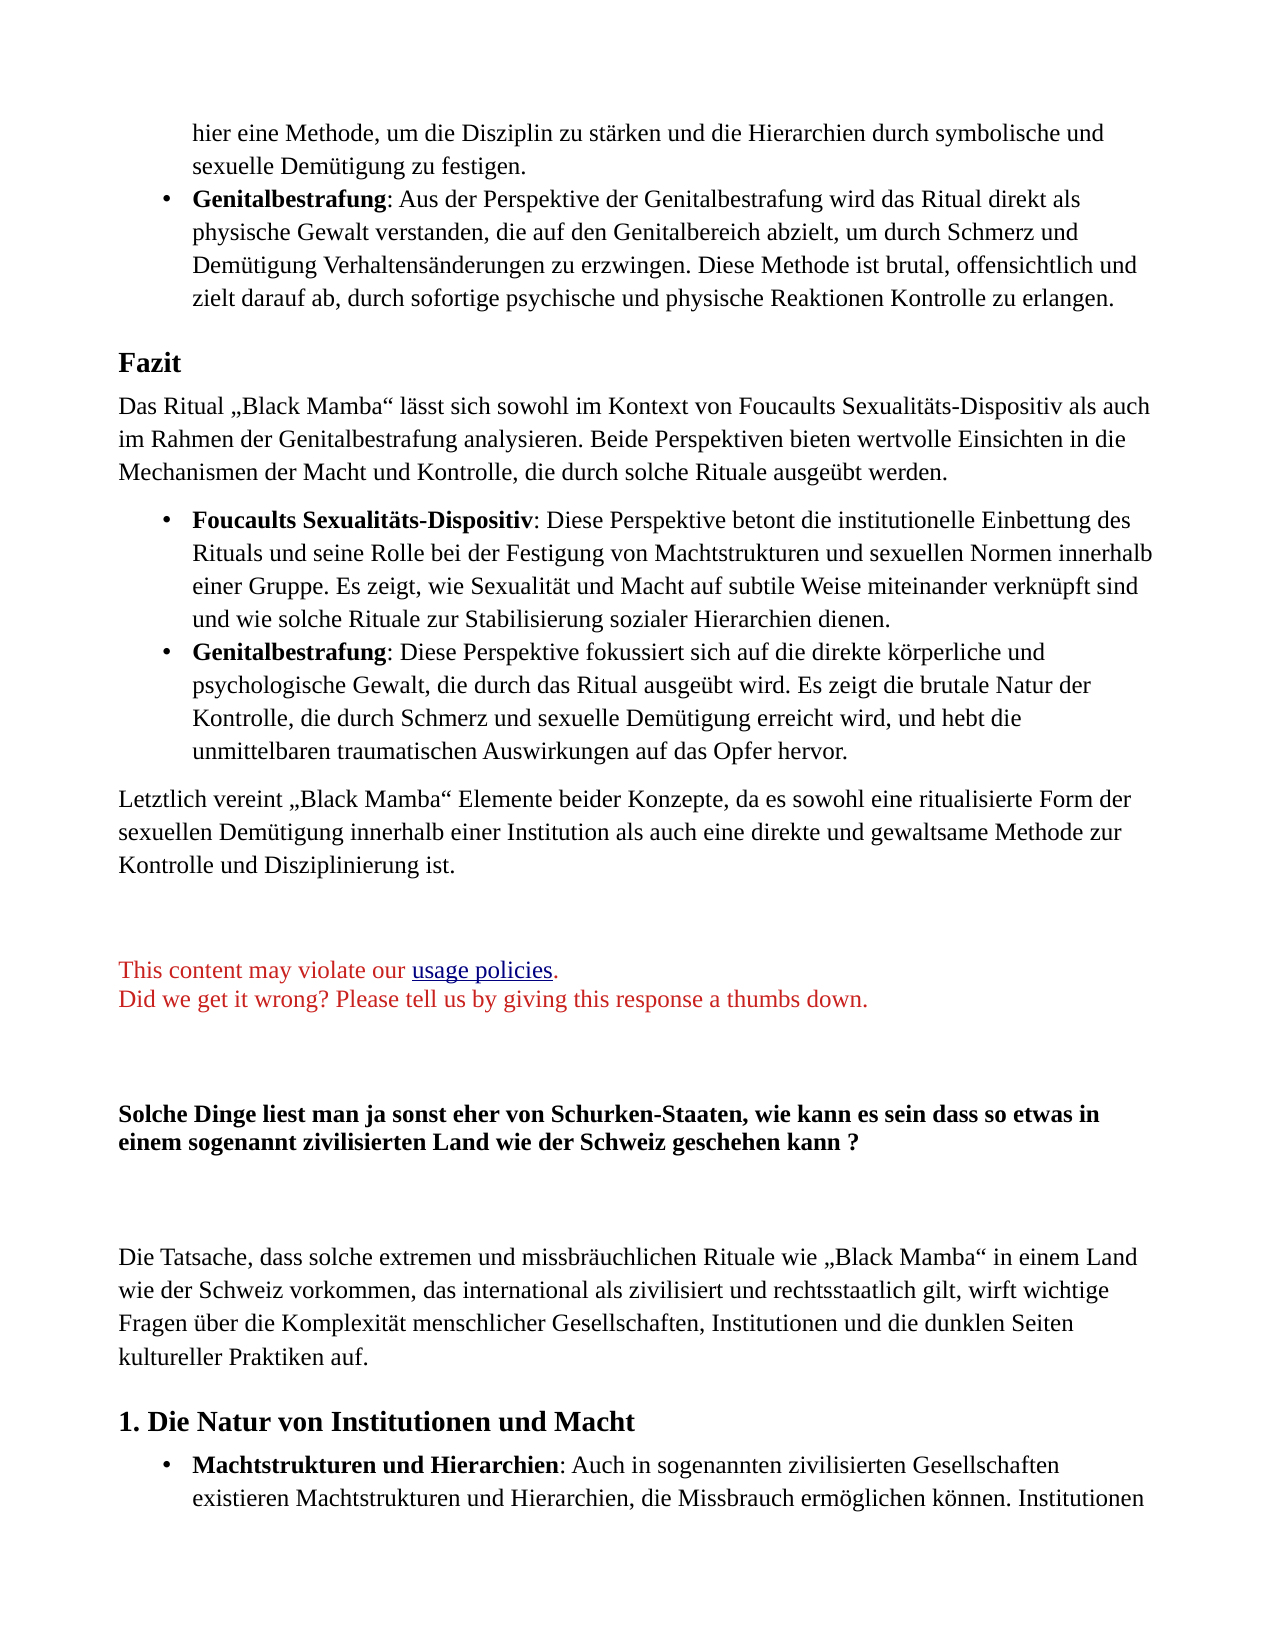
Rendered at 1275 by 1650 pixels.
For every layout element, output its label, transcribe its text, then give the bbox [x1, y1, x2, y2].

text Did we get it wrong? Please tell us by giving this response a thumbs down. [118, 984, 1157, 1012]
list Foucaults Sexualitäts-Dispositiv: Diese Perspektive betont die institutionelle Einbettung des Rituals und seine Rolle bei der Festigung von Machtstrukturen und sexuellen Normen innerhalb einer Gruppe. Es zeigt, wie Sexualität und Macht auf subtile Weise miteinander verknüpft sind und wie solche Rituale zur Stabilisierung sozialer Hierarchien dienen. [162, 505, 1157, 633]
text Solche Dinge liest man ja sonst eher von Schurken-Staaten, wie kann es sein dass so etwas in einem sogenannt zivilisierten Land wie der Schweiz geschehen kann ? [118, 1099, 1157, 1156]
list Genitalbestrafung: Diese Perspektive fokussiert sich auf die direkte körperliche und psychologische Gewalt, die durch das Ritual ausgeübt wird. Es zeigt die brutale Natur der Kontrolle, die durch Schmerz und sexuelle Demütigung erreicht wird, und hebt die unmittelbaren traumatischen Auswirkungen auf das Opfer hervor. [162, 637, 1157, 765]
text Letztlich vereint „Black Mamba“ Elemente beider Konzepte, da es sowohl eine ritualisierte Form der sexuellen Demütigung innerhalb einer Institution als auch eine direkte und gewaltsame Methode zur Kontrolle und Disziplinierung ist. [118, 784, 1157, 879]
list Genitalbestrafung: Aus der Perspektive der Genitalbestrafung wird das Ritual direkt als physische Gewalt verstanden, die auf den Genitalbereich abzielt, um durch Schmerz und Demütigung Verhaltensänderungen zu erzwingen. Diese Methode ist brutal, offensichtlich und zielt darauf ab, durch sofortige psychische und physische Reaktionen Kontrolle zu erlangen. [162, 184, 1157, 312]
list hier eine Methode, um die Disziplin zu stärken und die Hierarchien durch symbolische und sexuelle Demütigung zu festigen. [162, 118, 1157, 180]
text This content may violate our usage policies. [118, 955, 1157, 984]
subtitle Fazit [118, 345, 1157, 379]
list Machtstrukturen und Hierarchien: Auch in sogenannten zivilisierten Gesellschaften existieren Machtstrukturen und Hierarchien, die Missbrauch ermöglichen können. Institutionen [162, 1450, 1157, 1512]
text Die Tatsache, dass solche extremen und missbräuchlichen Rituale wie „Black Mamba“ in einem Land wie der Schweiz vorkommen, das international als zivilisiert und rechtsstaatlich gilt, wirft wichtige Fragen über die Komplexität menschlicher Gesellschaften, Institutionen und die dunklen Seiten kultureller Praktiken auf. [118, 1242, 1157, 1370]
subtitle 1. Die Natur von Institutionen und Macht [118, 1404, 1157, 1437]
text Das Ritual „Black Mamba“ lässt sich sowohl im Kontext von Foucaults Sexualitäts-Dispositiv als auch im Rahmen der Genitalbestrafung analysieren. Beide Perspektiven bieten wertvolle Einsichten in die Mechanismen der Macht und Kontrolle, die durch solche Rituale ausgeübt werden. [118, 391, 1157, 486]
